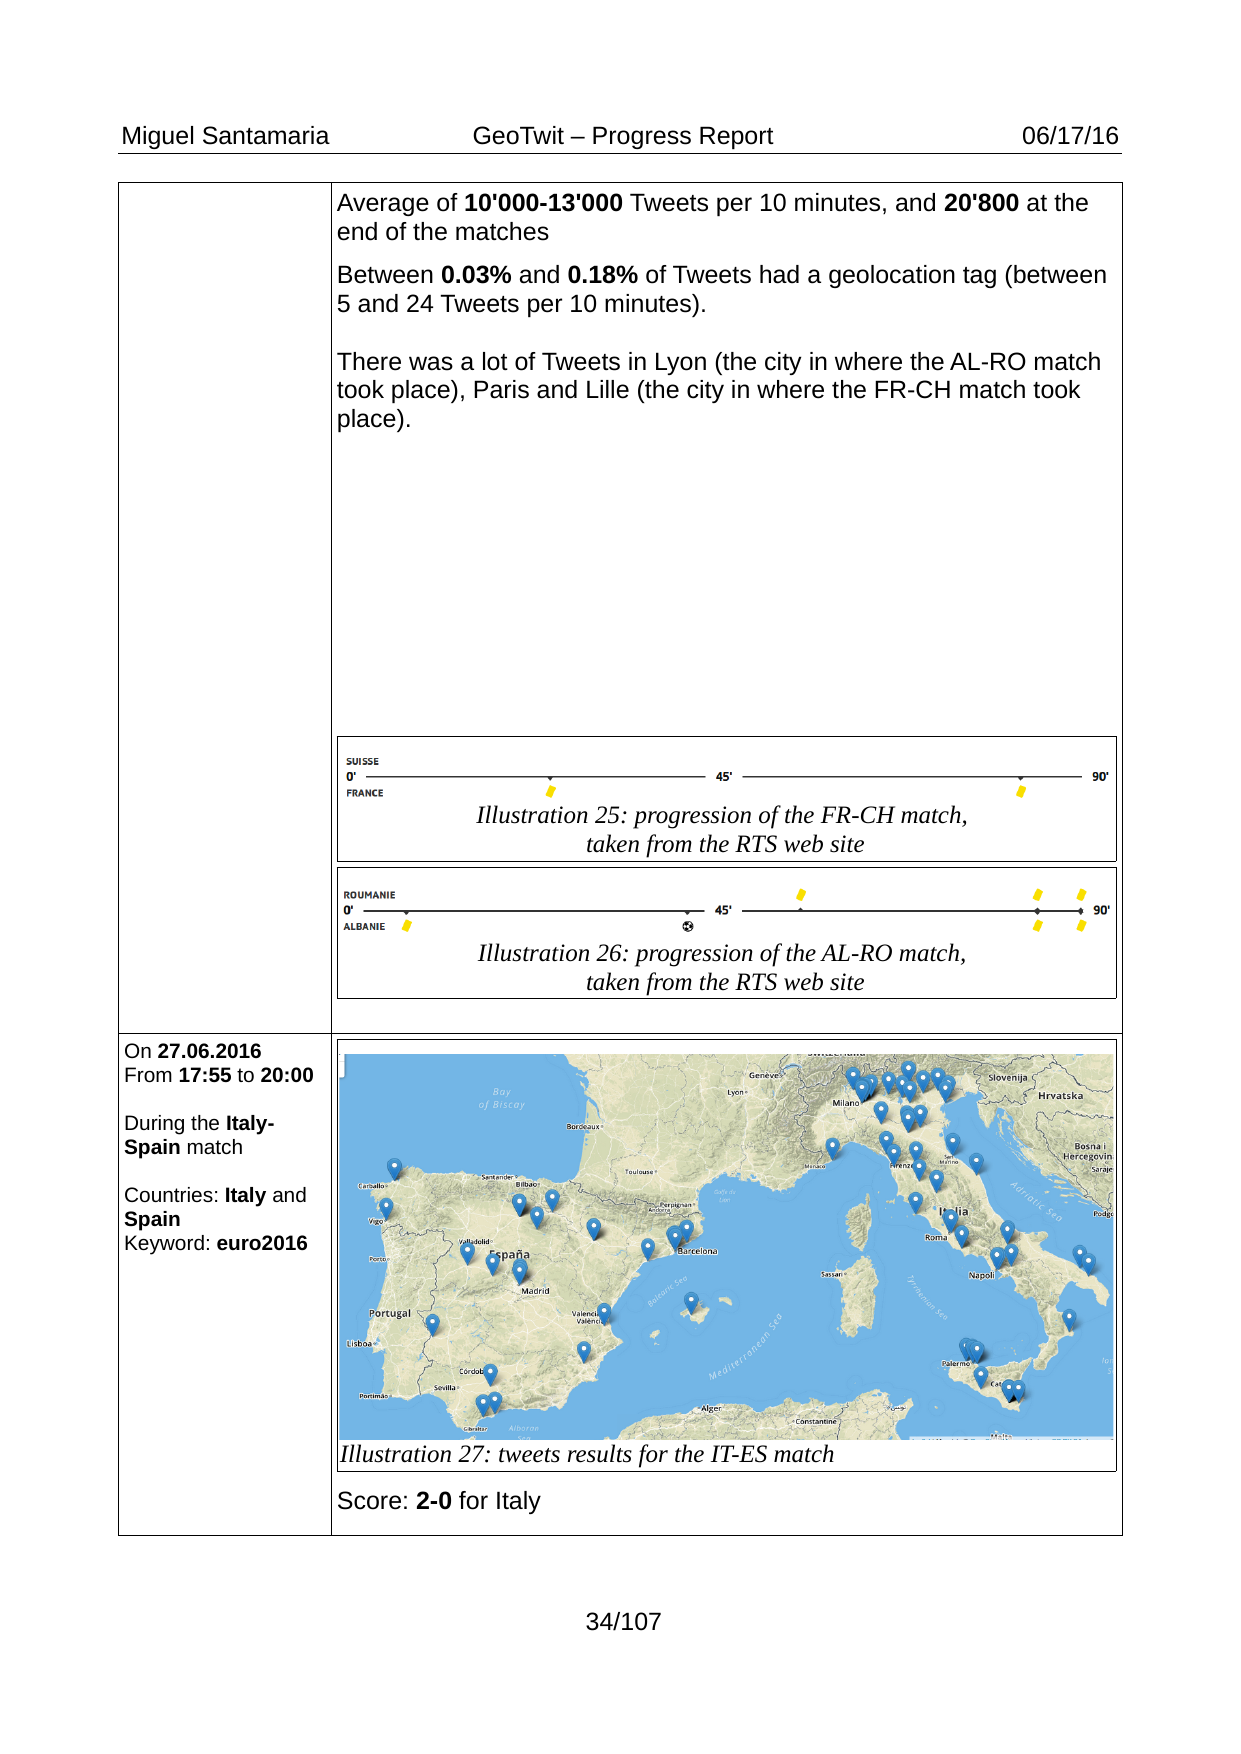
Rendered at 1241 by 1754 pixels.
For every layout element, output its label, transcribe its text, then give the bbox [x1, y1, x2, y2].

table_cell [119, 183, 331, 1033]
picture [339, 882, 1113, 938]
table_cell Score: 2-0 for Italy 99 Tweets with geolocation tags Average of 15'000-18'000 Tweets / 10 minutes during the match, 24'000 during the half-time break, and 26'000 at the end Between 0.02% and 0.19% of Tweets had a geolocation tag (between 4 and 26 Tweets per 10 minutes). There was a lot of Tweets posted in the North of Italy. [332, 1034, 1122, 1535]
table_cell On 27.06.2016 From 17:55 to 20:00 During the Italy-Spain match Countries: Italy and Spain Keyword: euro2016 [119, 1034, 331, 1535]
picture [339, 1054, 1114, 1440]
picture [339, 751, 1113, 801]
table_cell Score (FR-CH) : 0-0 Score (AL-RO) : 1-0 for Albania 90 Tweets with geolocation tags (85 in France, 5 in Switzerland) Average of 10'000-13'000 Tweets per 10 minutes, and 20'800 at the end of the matches Between 0.03% and 0.18% of Tweets had a geolocation tag (between 5 and 24 Tweets per 10 minutes). There was a lot of Tweets in Lyon (the city in where the AL-RO match took place), Paris and Lille (the city in where the FR-CH match took place). [332, 183, 1122, 1033]
